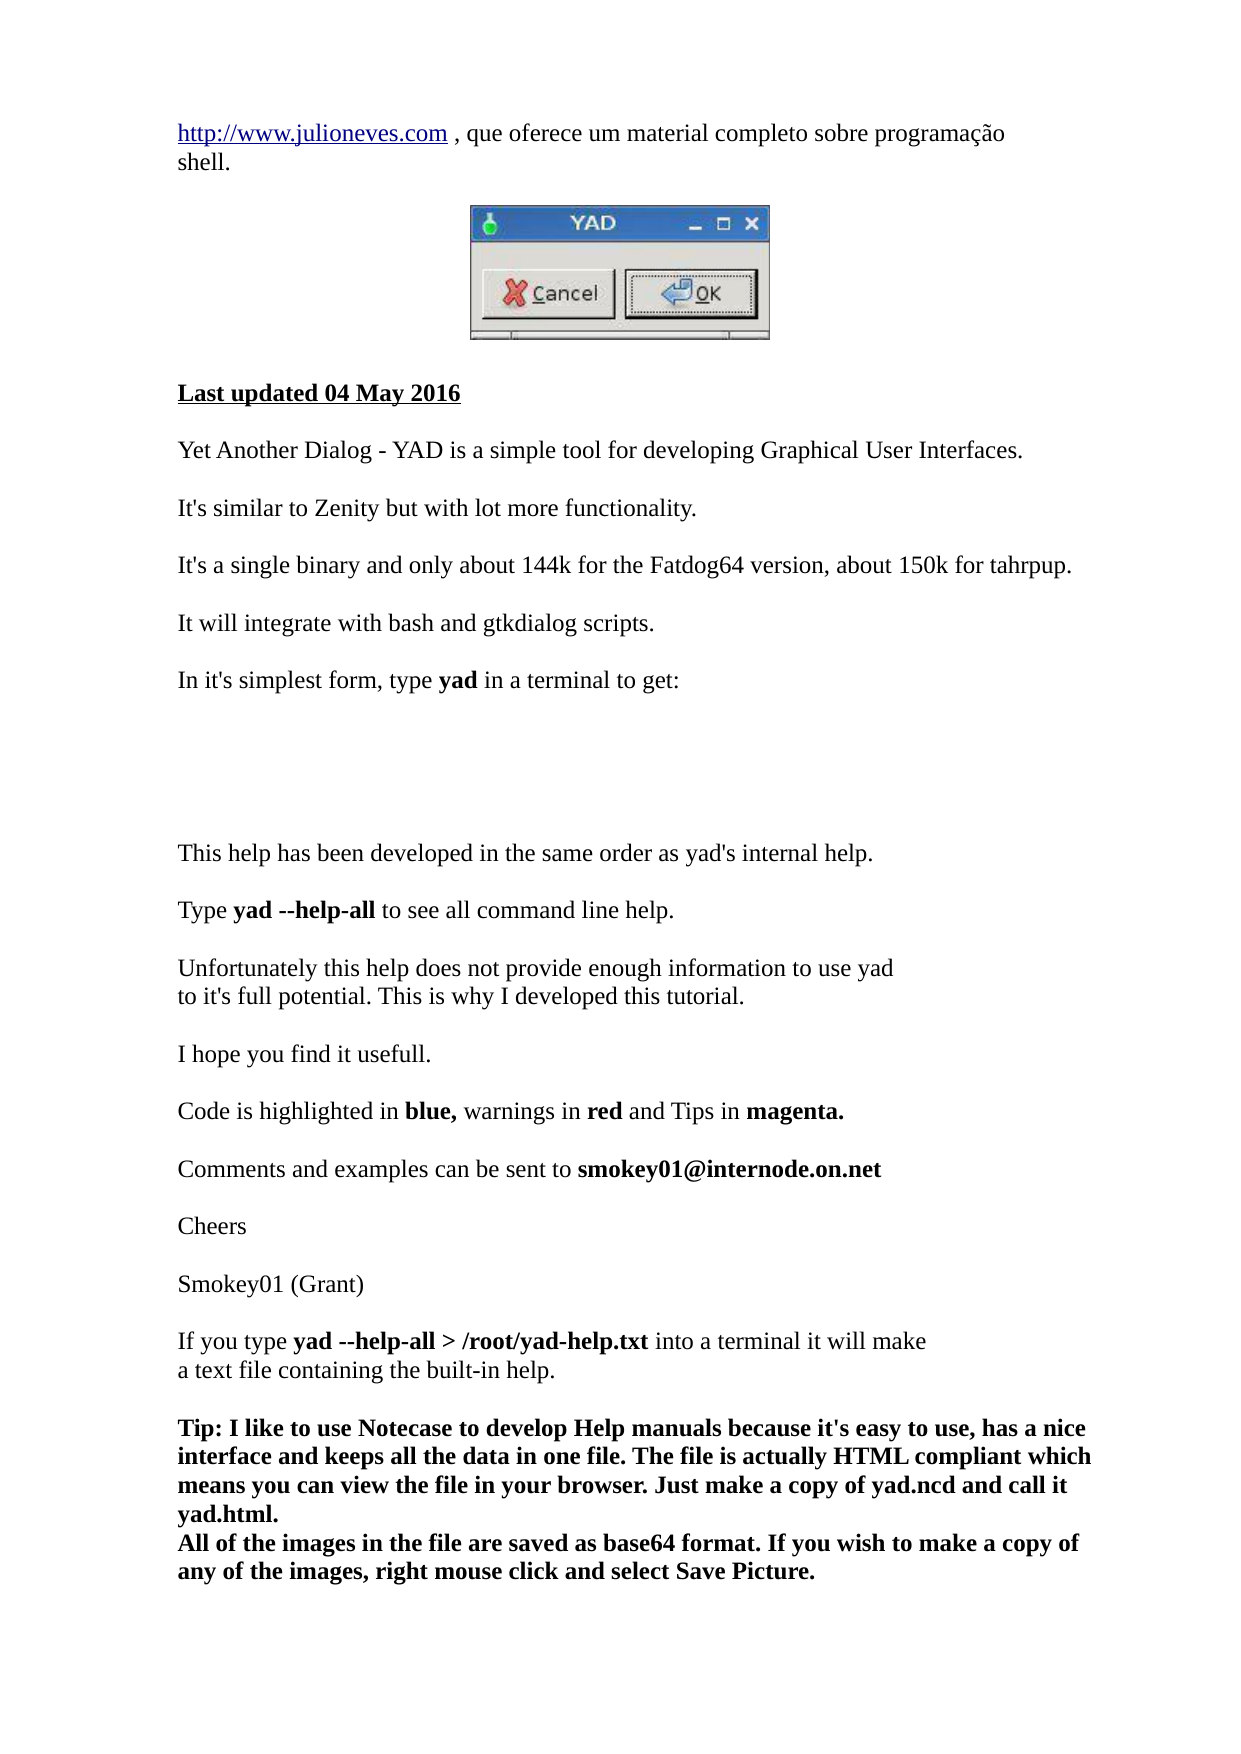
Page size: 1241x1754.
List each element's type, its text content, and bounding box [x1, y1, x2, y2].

list This help has been developed in the same order as yad's internal help. Type yad --help-all to see all command line help. Unfortunately this help does not provide enough information to use yad to it's full potential. This is why I developed this tutorial. I hope you find it usefull. Code is highlighted in blue, warnings in red and Tips in magenta. Comments and examples can be sent to smokey01@internode.on.net Cheers Smokey01 (Grant) If you type yad --help-all > /root/yad-help.txt into a terminal it will make a text file containing the built-in help. Tip: I like to use Notecase to develop Help manuals because it's easy to use, has a nice interface and keeps all the data in one file. The file is actually HTML compliant which means you can view the file in your browser. Just make a copy of yad.ncd and call it yad.html. All of the images in the file are saved as base64 format. If you wish to make a copy of any of the images, right mouse click and select Save Picture. [177, 780, 1122, 1614]
list Last updated 04 May 2016 Yet Another Dialog - YAD is a simple tool for developing Graphical User Interfaces. It's similar to Zenity but with lot more functionality. It's a single binary and only about 144k for the Fatdog64 version, about 150k for tahrpup. It will integrate with bash and gtkdialog scripts. In it's simplest form, type yad in a terminal to get: [177, 378, 1122, 751]
picture [470, 205, 770, 340]
text http://www.julioneves.com , que oferece um material completo sobre programação shell. [177, 118, 1063, 176]
